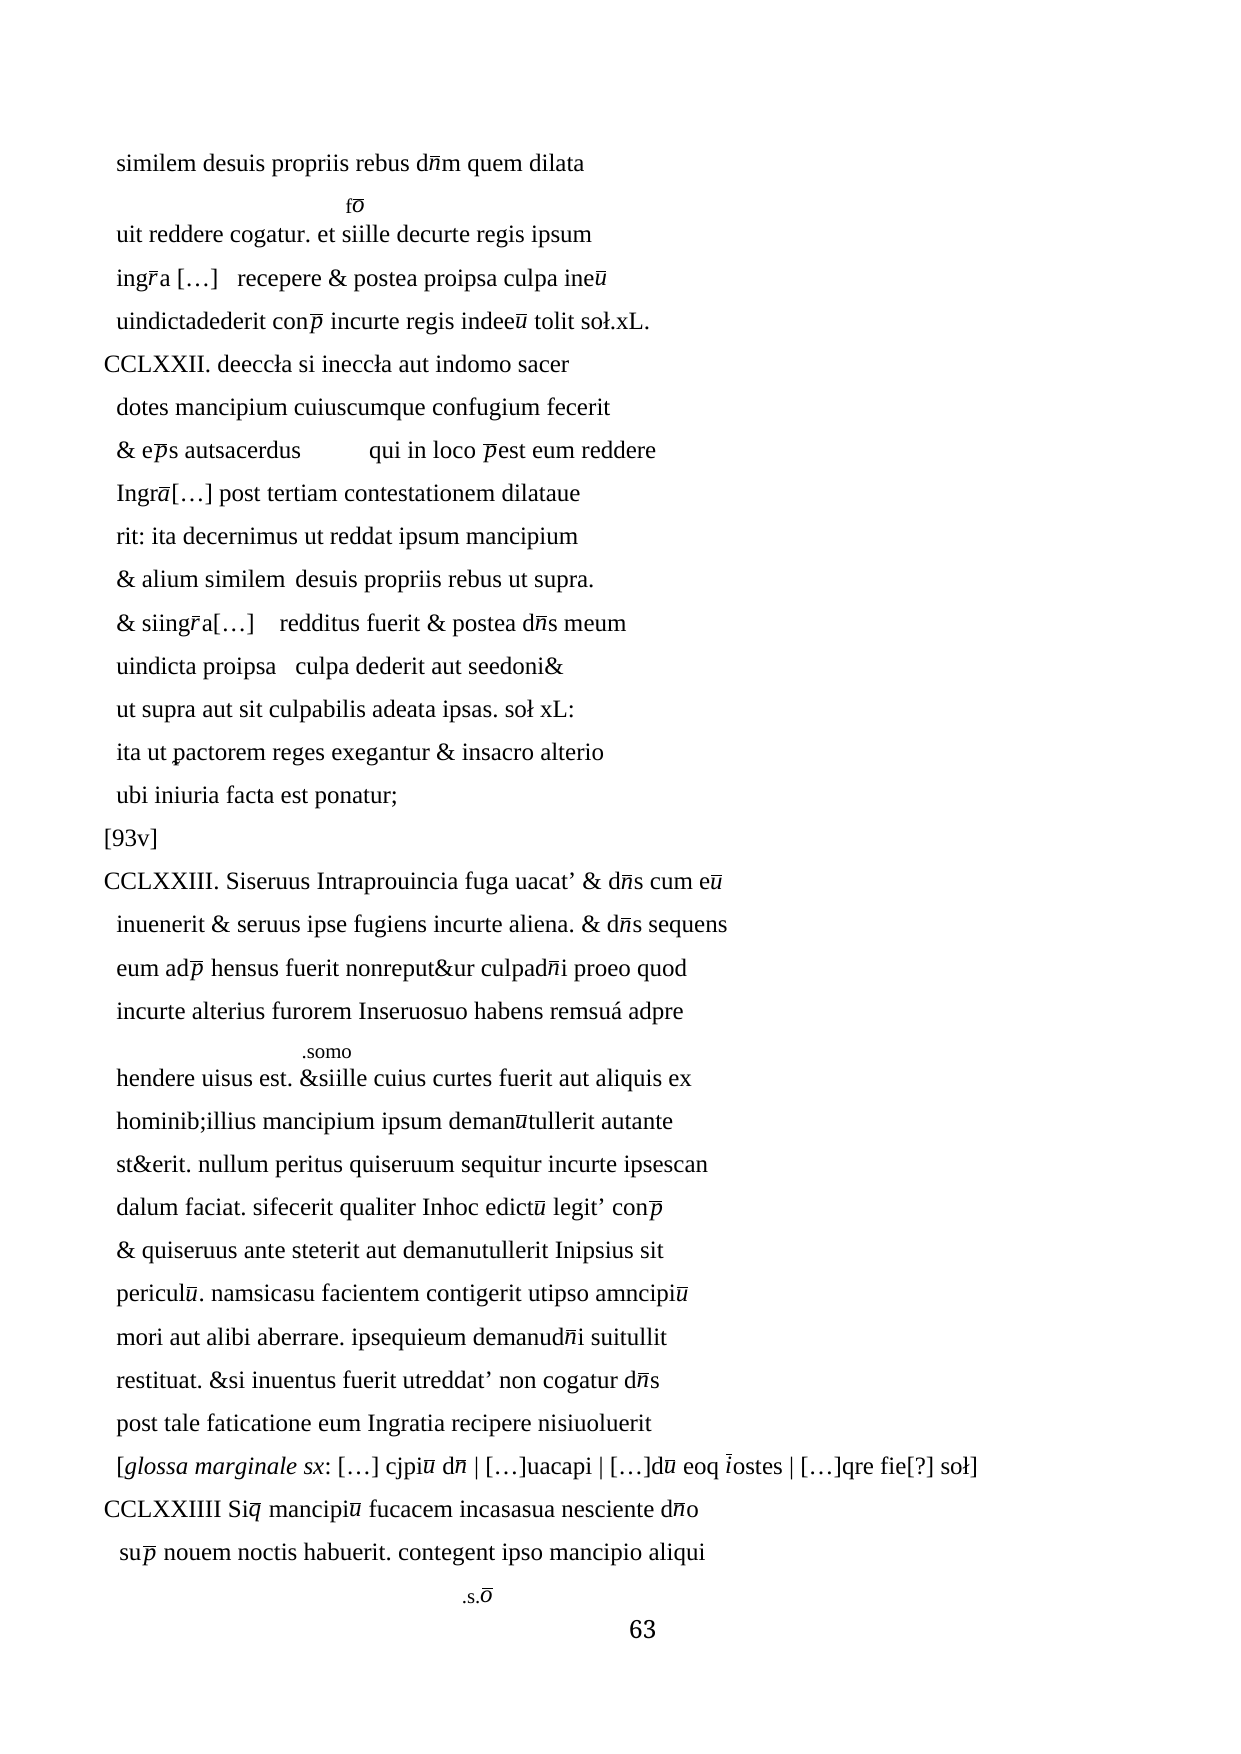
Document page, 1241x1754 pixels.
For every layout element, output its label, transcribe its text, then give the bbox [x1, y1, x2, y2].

text CCLXXIII. Siseruus Intraprouincia fuga uacat’ & ds cum e [103, 866, 1211, 895]
text restituat. &si inuentus fuerit utreddat’ non cogatur ds [103, 1365, 1211, 1393]
text f [103, 191, 1211, 219]
text inuenerit & seruus ipse fugiens incurte aliena. & ds sequens [103, 909, 1211, 938]
text CCLXXIIII Si mancipi fucacem incasasua nesciente do [103, 1494, 1211, 1523]
text similem desuis propriis rebus dm quem dilata [103, 148, 1211, 176]
text rit: ita decernimus ut reddat ipsum mancipium [103, 521, 1211, 550]
text hendere uisus est. &siille cuius curtes fuerit aut aliquis ex [103, 1063, 1211, 1092]
text uindicta proipsa culpa dederit aut seedoni& [103, 651, 1211, 679]
text dalum faciat. sifecerit qualiter Inhoc edict legit’ con [103, 1192, 1211, 1221]
text Ingr[…] post tertiam contestationem dilataue [103, 478, 1211, 507]
text inga […] recepere & postea proipsa culpa ine [103, 263, 1211, 291]
text eum ad hensus fuerit nonreput&ur culpadi proeo quod [103, 953, 1211, 981]
text & alium similem desuis propriis rebus ut supra. [103, 564, 1211, 593]
text uindictadederit con incurte regis indee tolit soł.xL. [103, 306, 1211, 334]
text incurte alterius furorem Inseruosuo habens remsuá adpre [103, 996, 1211, 1024]
text .s. [103, 1580, 1211, 1609]
text post tale faticatione eum Ingratia recipere nisiuoluerit [103, 1408, 1211, 1437]
text & quiseruus ante steterit aut demanutullerit Inipsius sit [103, 1235, 1211, 1264]
text ut supra aut sit culpabilis adeata ipsas. soł xL: [103, 694, 1211, 723]
text [glossa marginale sx: […] cjpi d | […]uacapi | […]d eoq ostes | […]qre fie[?] soł] [103, 1451, 1211, 1480]
text .somo [103, 1039, 1211, 1063]
text ubi iniuria facta est ponatur; [103, 780, 1211, 809]
text su nouem noctis habuerit. contegent ipso mancipio aliqui [103, 1537, 1211, 1566]
text pericul. namsicasu facientem contigerit utipso amncipi [103, 1278, 1211, 1307]
text dotes mancipium cuiuscumque confugium fecerit [103, 392, 1211, 421]
text [93v] [103, 823, 1211, 852]
text CCLXXII. deeccła si ineccła aut indomo sacer [103, 349, 1211, 378]
text & siinga[…] redditus fuerit & postea ds meum [103, 608, 1211, 636]
text st&erit. nullum peritus quiseruum sequitur incurte ipsescan [103, 1149, 1211, 1178]
text mori aut alibi aberrare. ipsequieum demanudi suitullit [103, 1322, 1211, 1350]
text & es autsacerdus qui in loco est eum reddere [103, 435, 1211, 464]
text uit reddere cogatur. et siille decurte regis ipsum [103, 219, 1211, 248]
text hominib;illius mancipium ipsum demantullerit autante [103, 1106, 1211, 1135]
text ita ut ᵱactorem reges exegantur & insacro alterio [103, 737, 1211, 766]
